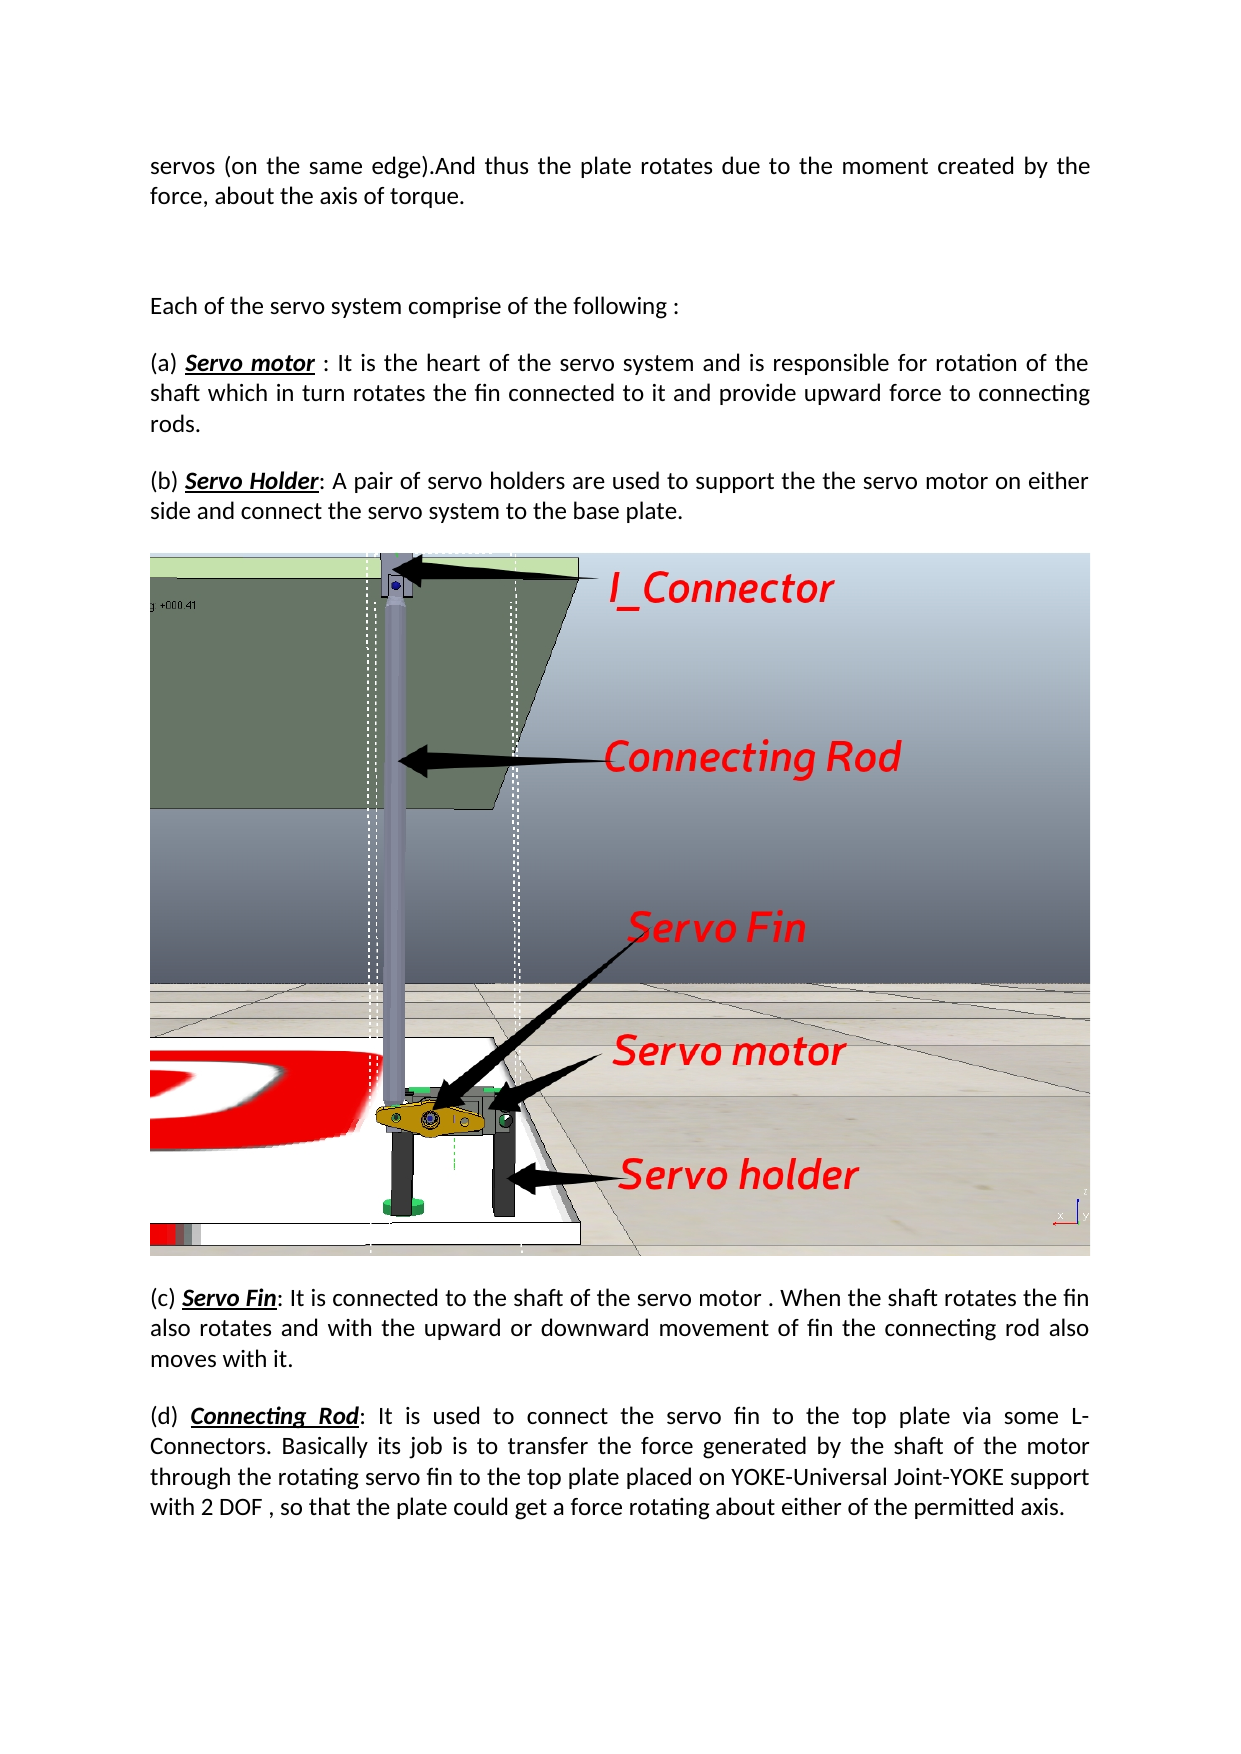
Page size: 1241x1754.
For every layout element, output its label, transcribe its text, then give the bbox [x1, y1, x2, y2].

text servos (on the same edge).And thus the plate rotates due to the moment created by the force, about the axis of torque. [150, 150, 1090, 211]
text (d) Connecting Rod: It is used to connect the servo fin to the top plate via some L-Connectors. Basically its job is to transfer the force generated by the shaft of the motor through the rotating servo fin to the top plate placed on YOKE-Universal Joint-YOKE support with 2 DOF , so that the plate could get a force rotating about either of the permitted axis. [150, 1400, 1090, 1522]
text (c) Servo Fin: It is connected to the shaft of the servo motor . When the shaft rotates the fin also rotates and with the upward or downward movement of fin the connecting rod also moves with it. [150, 1282, 1090, 1374]
text (b) Servo Holder: A pair of servo holders are used to support the the servo motor on either side and connect the servo system to the base plate. [150, 465, 1090, 526]
picture [150, 552, 1091, 1256]
text Each of the servo system comprise of the following : [150, 290, 1090, 321]
text (a) Servo motor : It is the heart of the servo system and is responsible for rotation of the shaft which in turn rotates the fin connected to it and provide upward force to connecting rods. [150, 347, 1090, 438]
